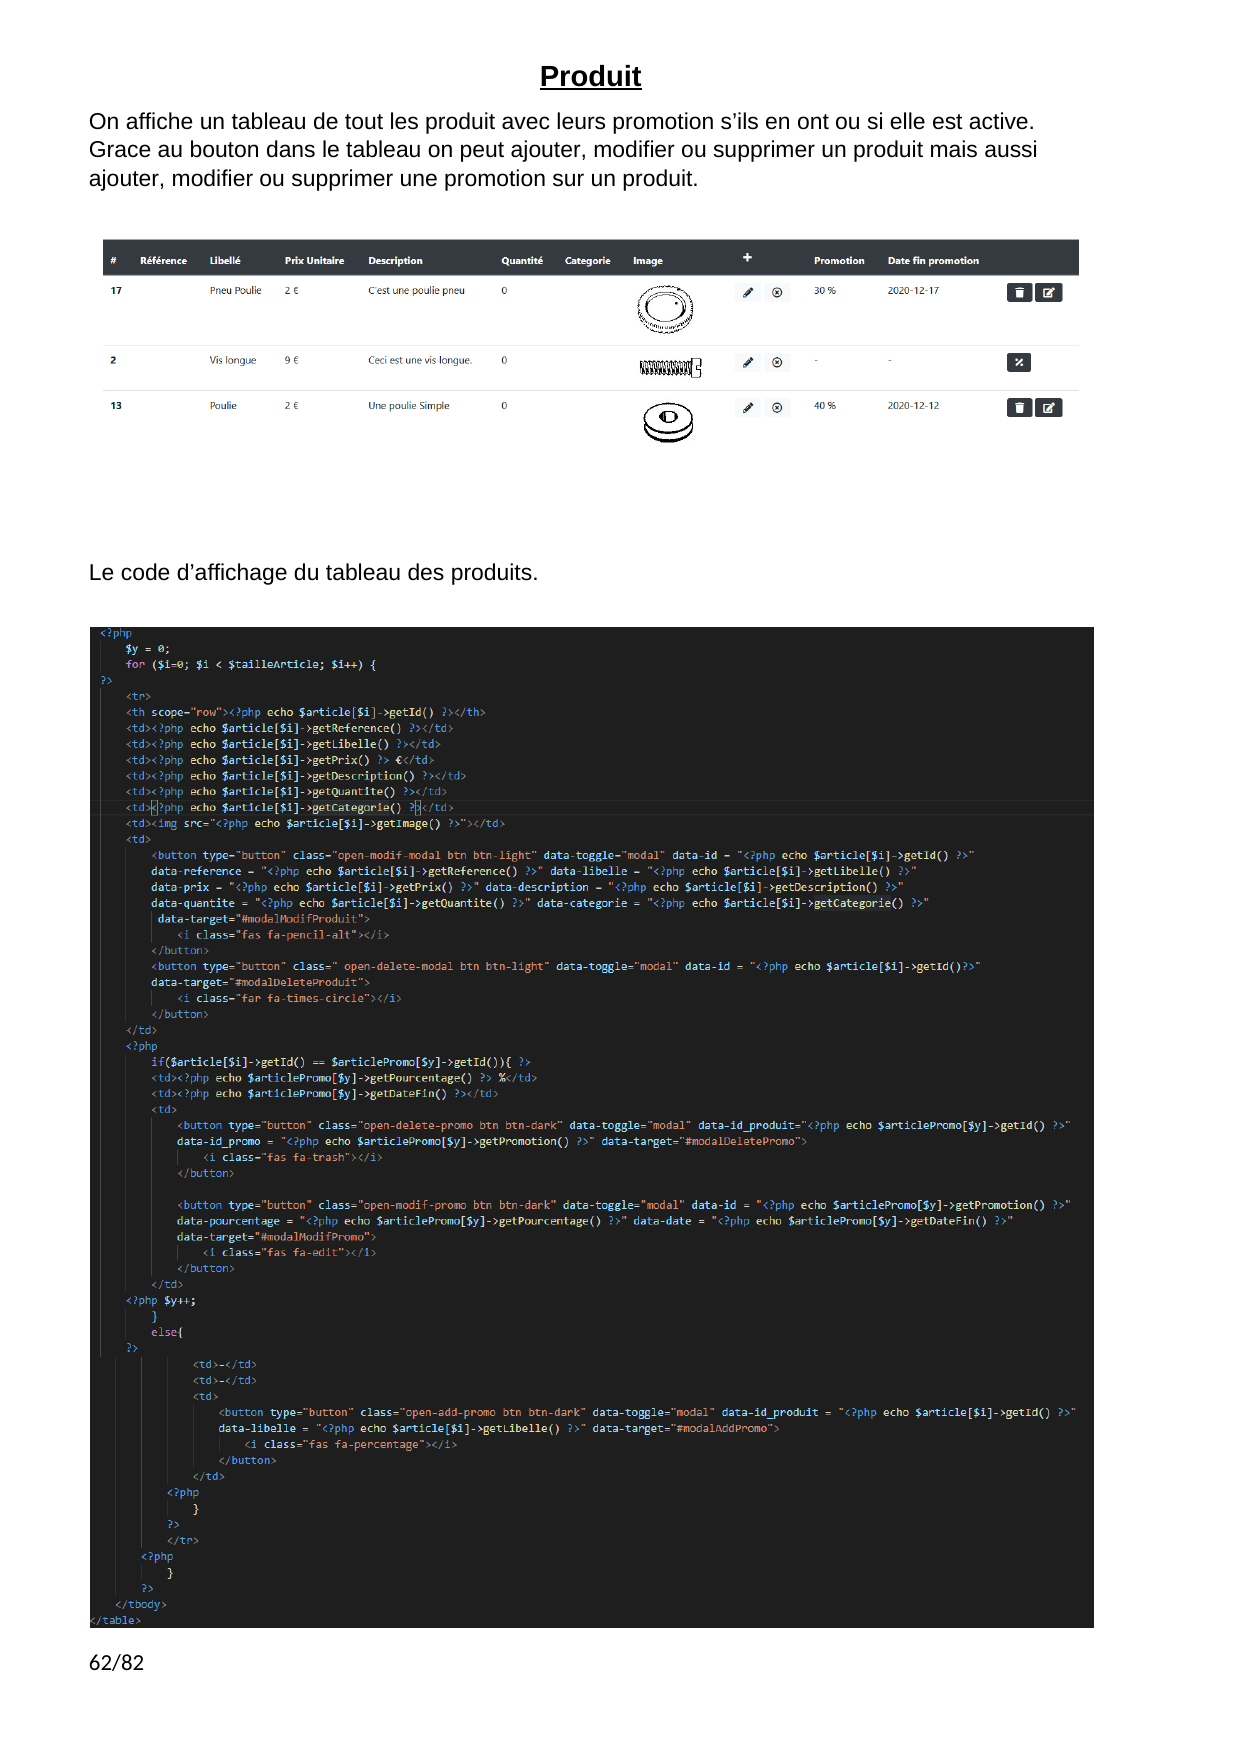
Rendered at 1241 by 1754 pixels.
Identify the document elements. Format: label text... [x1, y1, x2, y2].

picture [88, 209, 1093, 539]
text On affiche un tableau de tout les produit avec leurs promotion s’ils en ont ou si elle est active. Grace au bouton dans le tableau on peut ajouter, modifier ou supprimer un produit mais aussi ajouter, modifier ou supprimer une promotion sur un produit. [89, 108, 1092, 191]
subtitle Produit [89, 59, 1092, 93]
picture [90, 627, 1094, 1628]
text Le code d’affichage du tableau des produits. [89, 539, 1092, 586]
